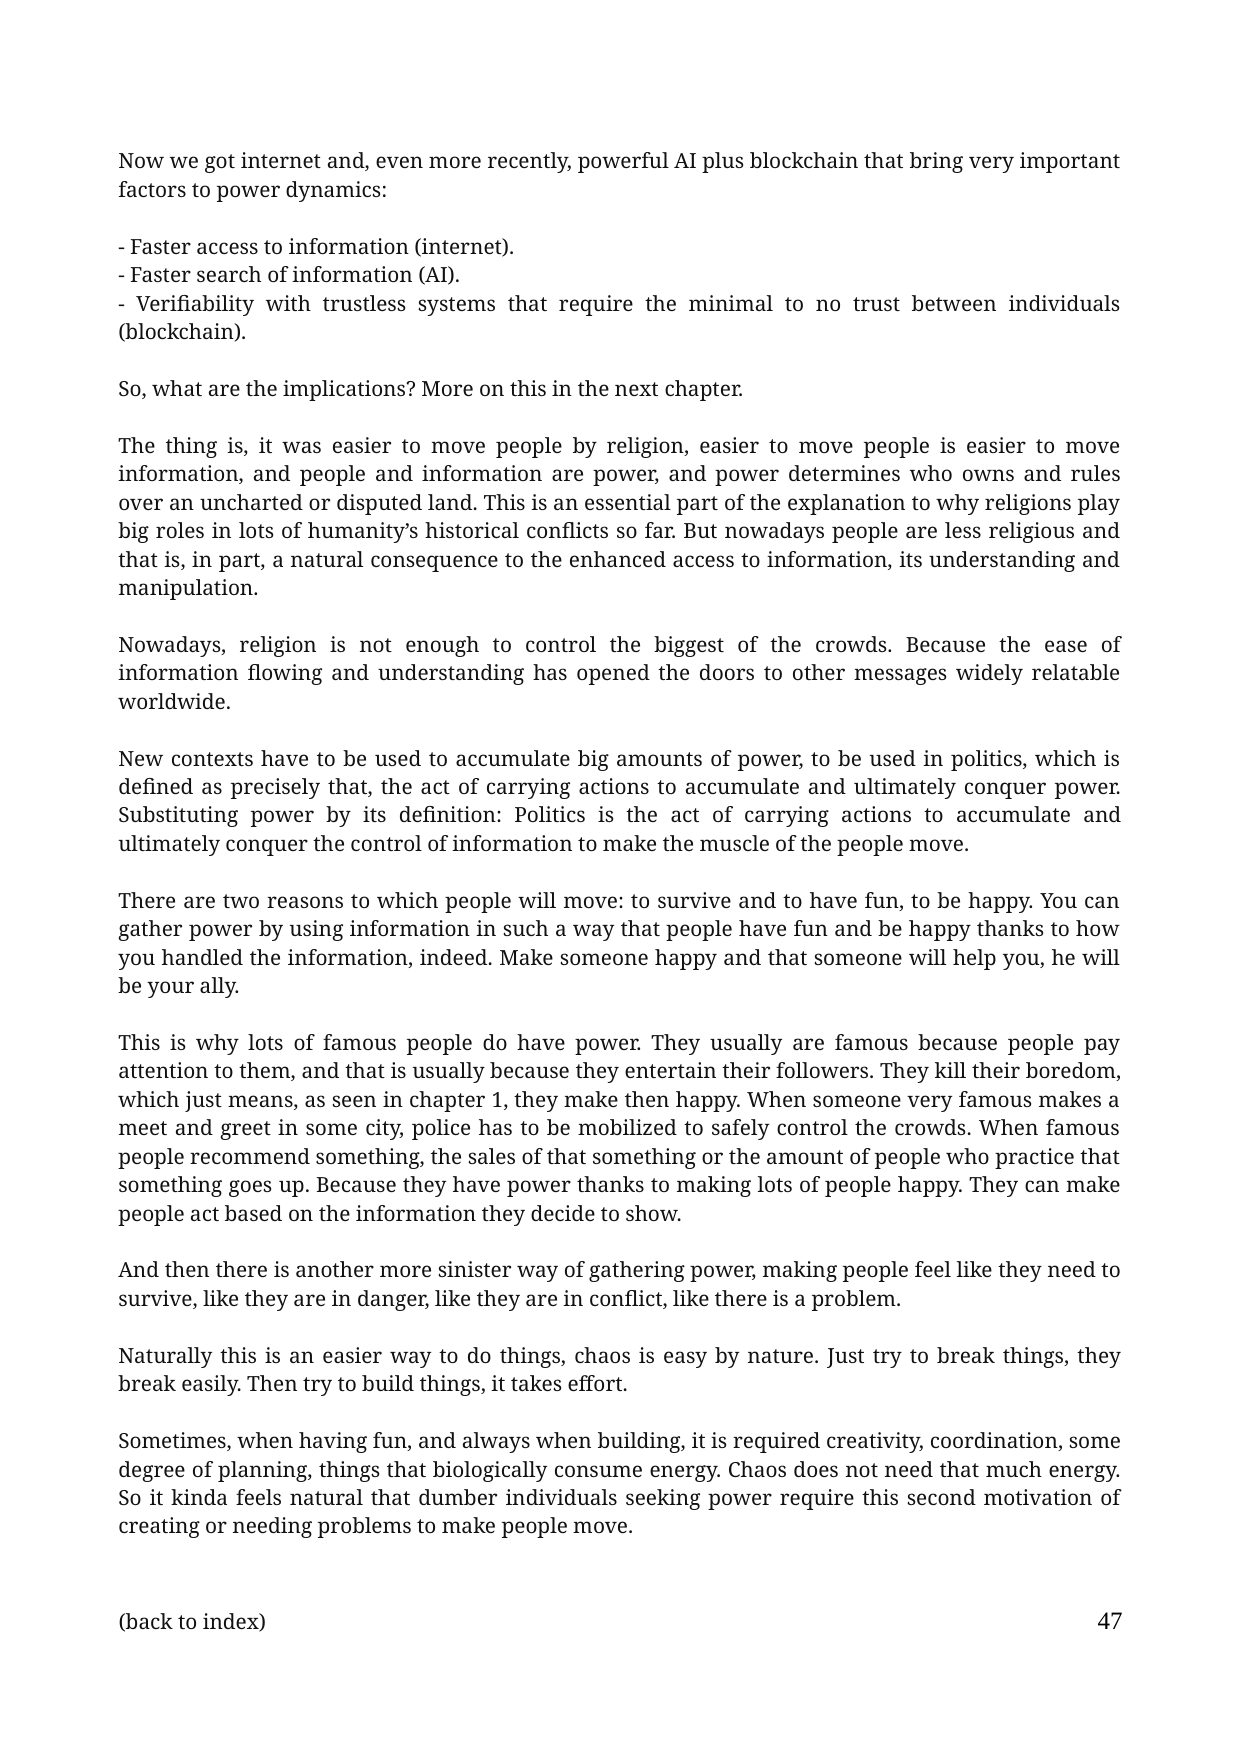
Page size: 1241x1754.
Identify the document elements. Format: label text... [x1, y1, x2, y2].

text - Verifiability with trustless systems that require the minimal to no trust between individuals (blockchain). [118, 289, 1122, 346]
text So, what are the implications? More on this in the next chapter. [118, 374, 1122, 402]
text Now we got internet and, even more recently, powerful AI plus blockchain that bring very important factors to power dynamics: [118, 147, 1122, 203]
text And then there is another more sinister way of gathering power, making people feel like they need to survive, like they are in danger, like they are in conflict, like there is a problem. [118, 1256, 1122, 1312]
text This is why lots of famous people do have power. They usually are famous because people pay attention to them, and that is usually because they entertain their followers. They kill their boredom, which just means, as seen in chapter 1, they make then happy. When someone very famous makes a meet and greet in some city, police has to be mobilized to safely control the crowds. When famous people recommend something, the sales of that something or the amount of people who practice that something goes up. Because they have power thanks to making lots of people happy. They can make people act based on the information they decide to show. [118, 1028, 1122, 1227]
text There are two reasons to which people will move: to survive and to have fun, to be happy. You can gather power by using information in such a way that people have fun and be happy thanks to how you handled the information, indeed. Make someone happy and that someone will help you, he will be your ally. [118, 886, 1122, 1000]
text The thing is, it was easier to move people by religion, easier to move people is easier to move information, and people and information are power, and power determines who owns and rules over an uncharted or disputed land. This is an essential part of the explanation to why religions play big roles in lots of humanity’s historical conflicts so far. But nowadays people are less religious and that is, in part, a natural consequence to the enhanced access to information, its understanding and manipulation. [118, 431, 1122, 602]
text New contexts have to be used to accumulate big amounts of power, to be used in politics, which is defined as precisely that, the act of carrying actions to accumulate and ultimately conquer power. Substituting power by its definition: Politics is the act of carrying actions to accumulate and ultimately conquer the control of information to make the muscle of the people move. [118, 744, 1122, 857]
text Nowadays, religion is not enough to control the biggest of the crowds. Because the ease of information flowing and understanding has opened the doors to other messages widely relatable worldwide. [118, 630, 1122, 715]
text - Faster search of information (AI). [118, 260, 1122, 289]
text - Faster access to information (internet). [118, 232, 1122, 260]
text Naturally this is an easier way to do things, chaos is easy by nature. Just try to break things, they break easily. Then try to build things, it takes effort. [118, 1341, 1122, 1398]
text Sometimes, when having fun, and always when building, it is required creativity, coordination, some degree of planning, things that biologically consume energy. Chaos does not need that much energy. So it kinda feels natural that dumber individuals seeking power require this second motivation of creating or needing problems to make people move. [118, 1426, 1122, 1540]
